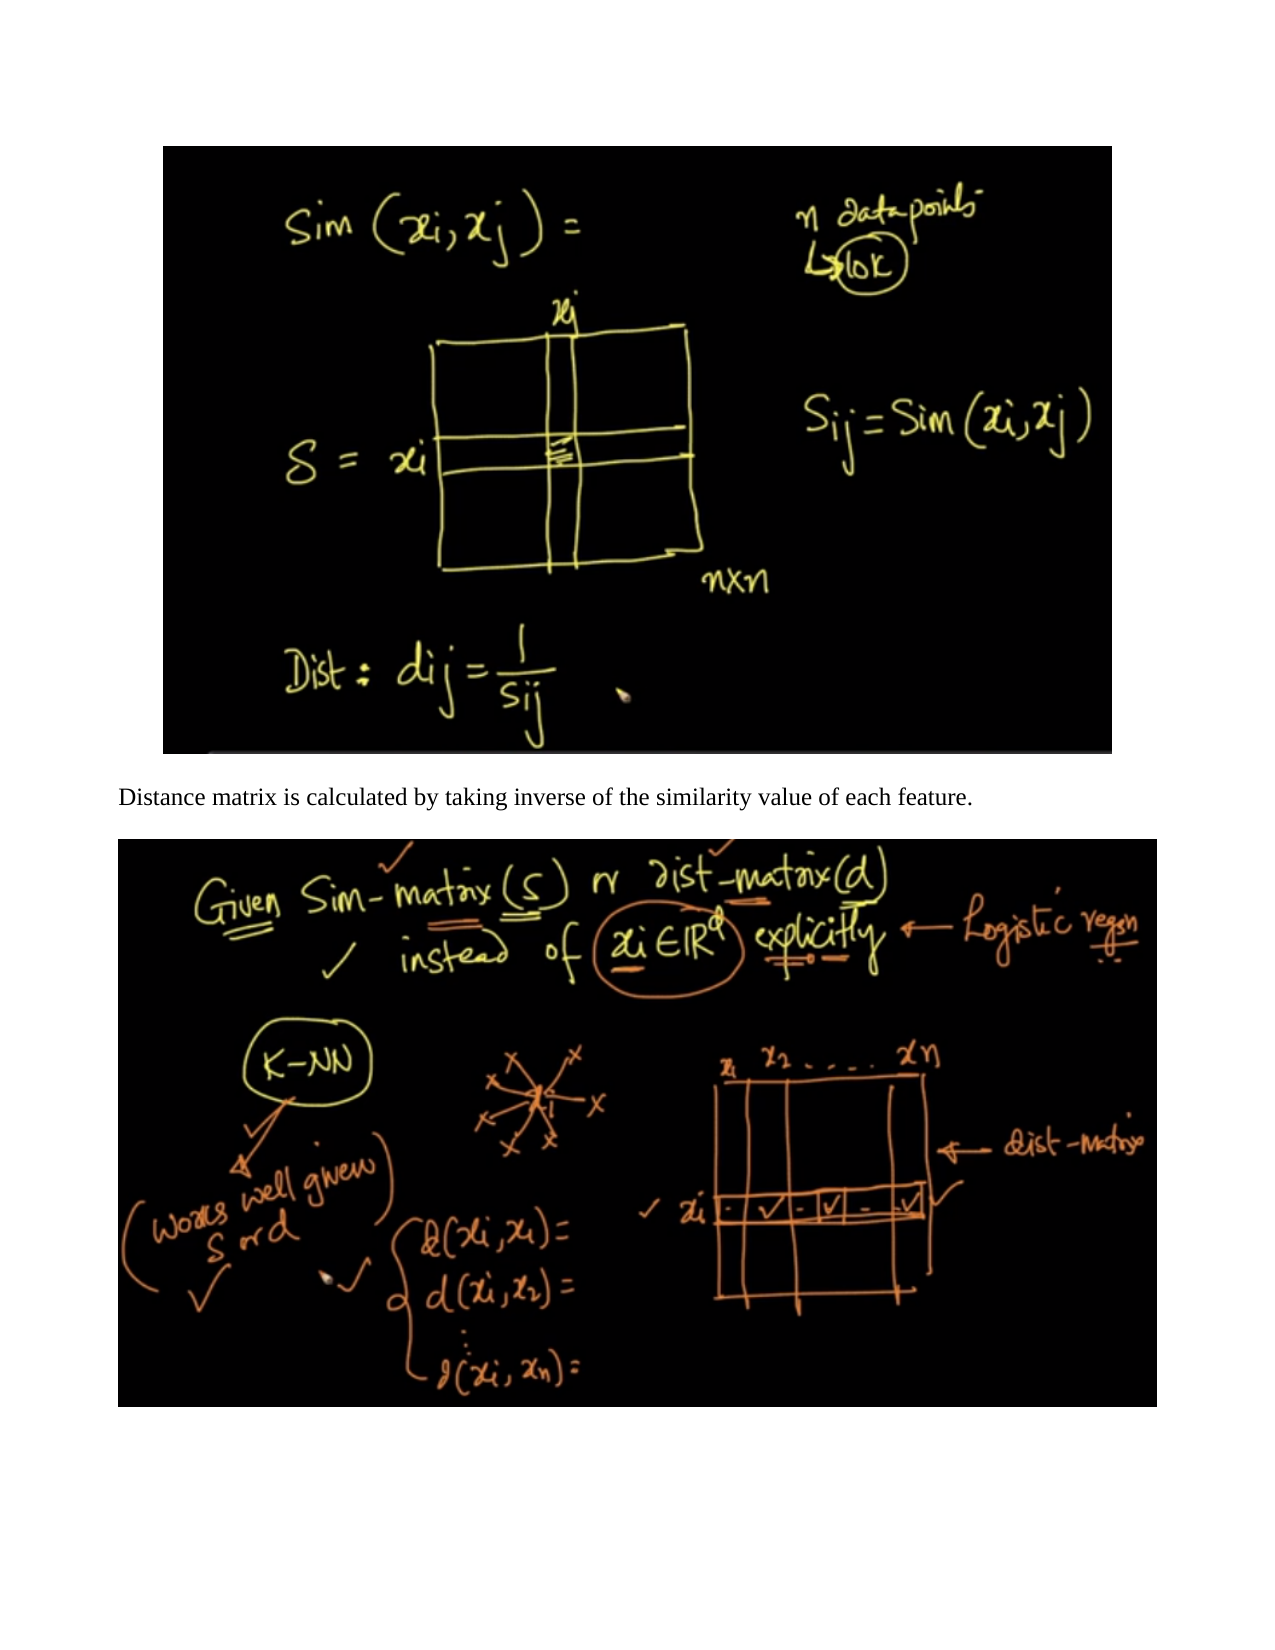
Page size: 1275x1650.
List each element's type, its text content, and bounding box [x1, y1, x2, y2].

picture [163, 146, 1112, 754]
picture [118, 839, 1157, 1407]
text Distance matrix is calculated by taking inverse of the similarity value of each feature. [118, 782, 1157, 811]
